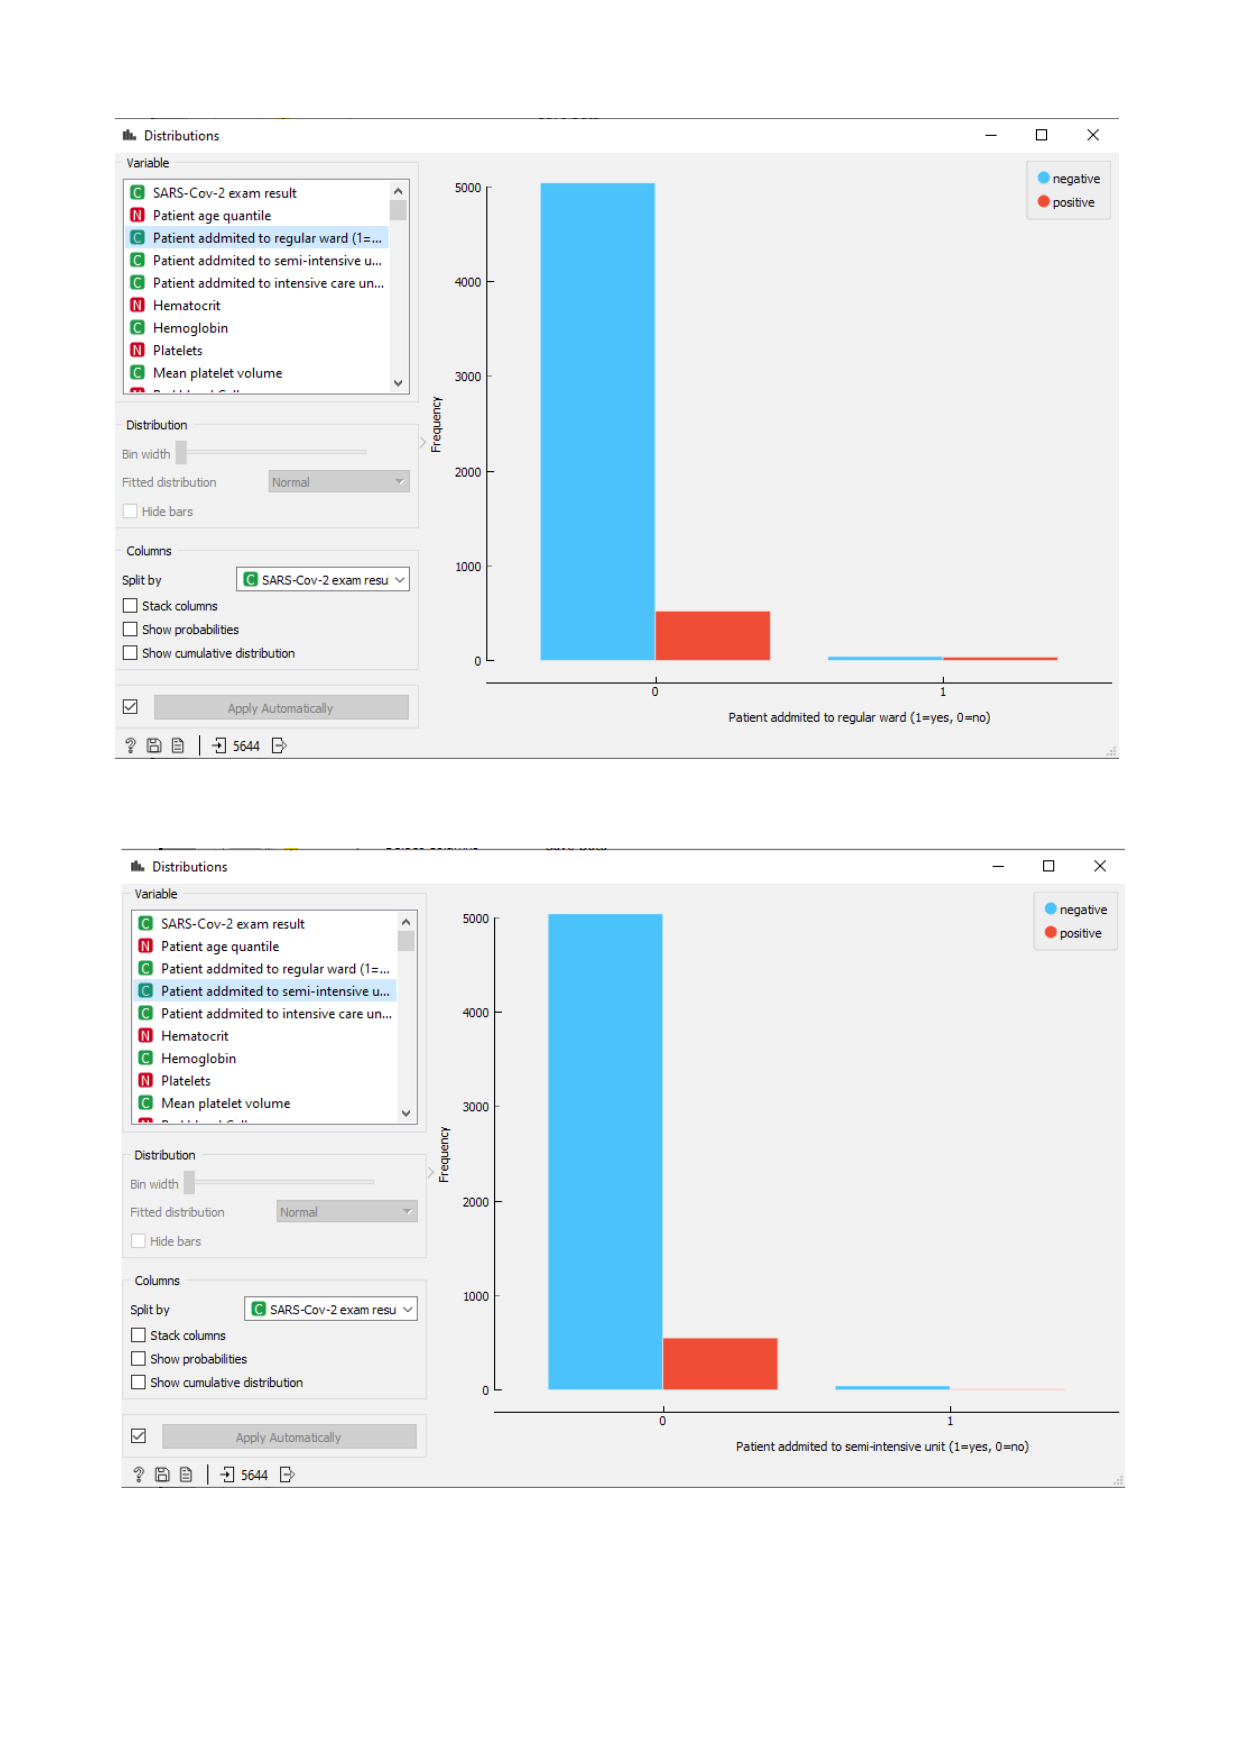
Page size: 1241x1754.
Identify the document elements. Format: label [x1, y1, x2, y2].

picture [115, 118, 1119, 759]
picture [121, 848, 1125, 1488]
